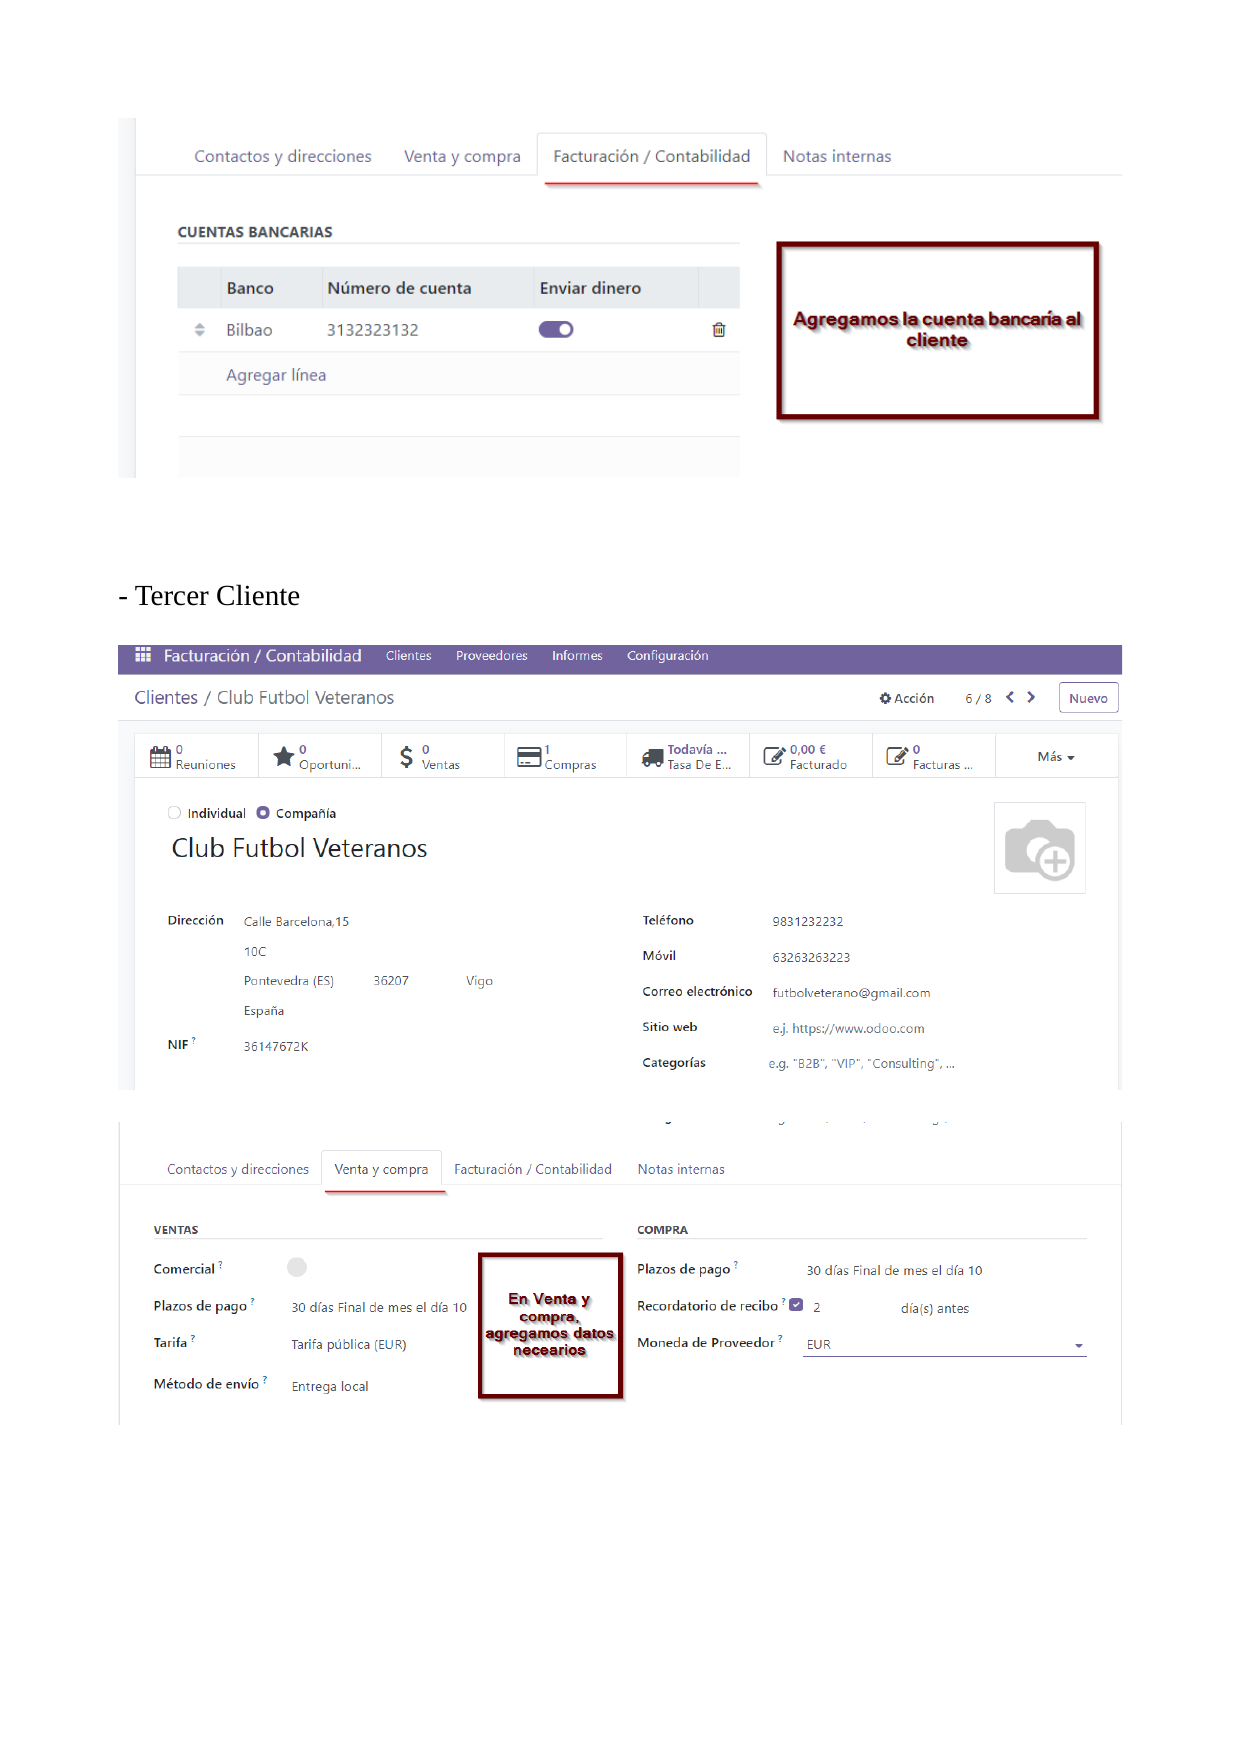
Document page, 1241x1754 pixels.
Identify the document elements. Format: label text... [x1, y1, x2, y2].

picture [118, 645, 1123, 1090]
text - Tercer Cliente [118, 578, 1122, 612]
picture [118, 1122, 1123, 1425]
picture [118, 118, 1123, 478]
